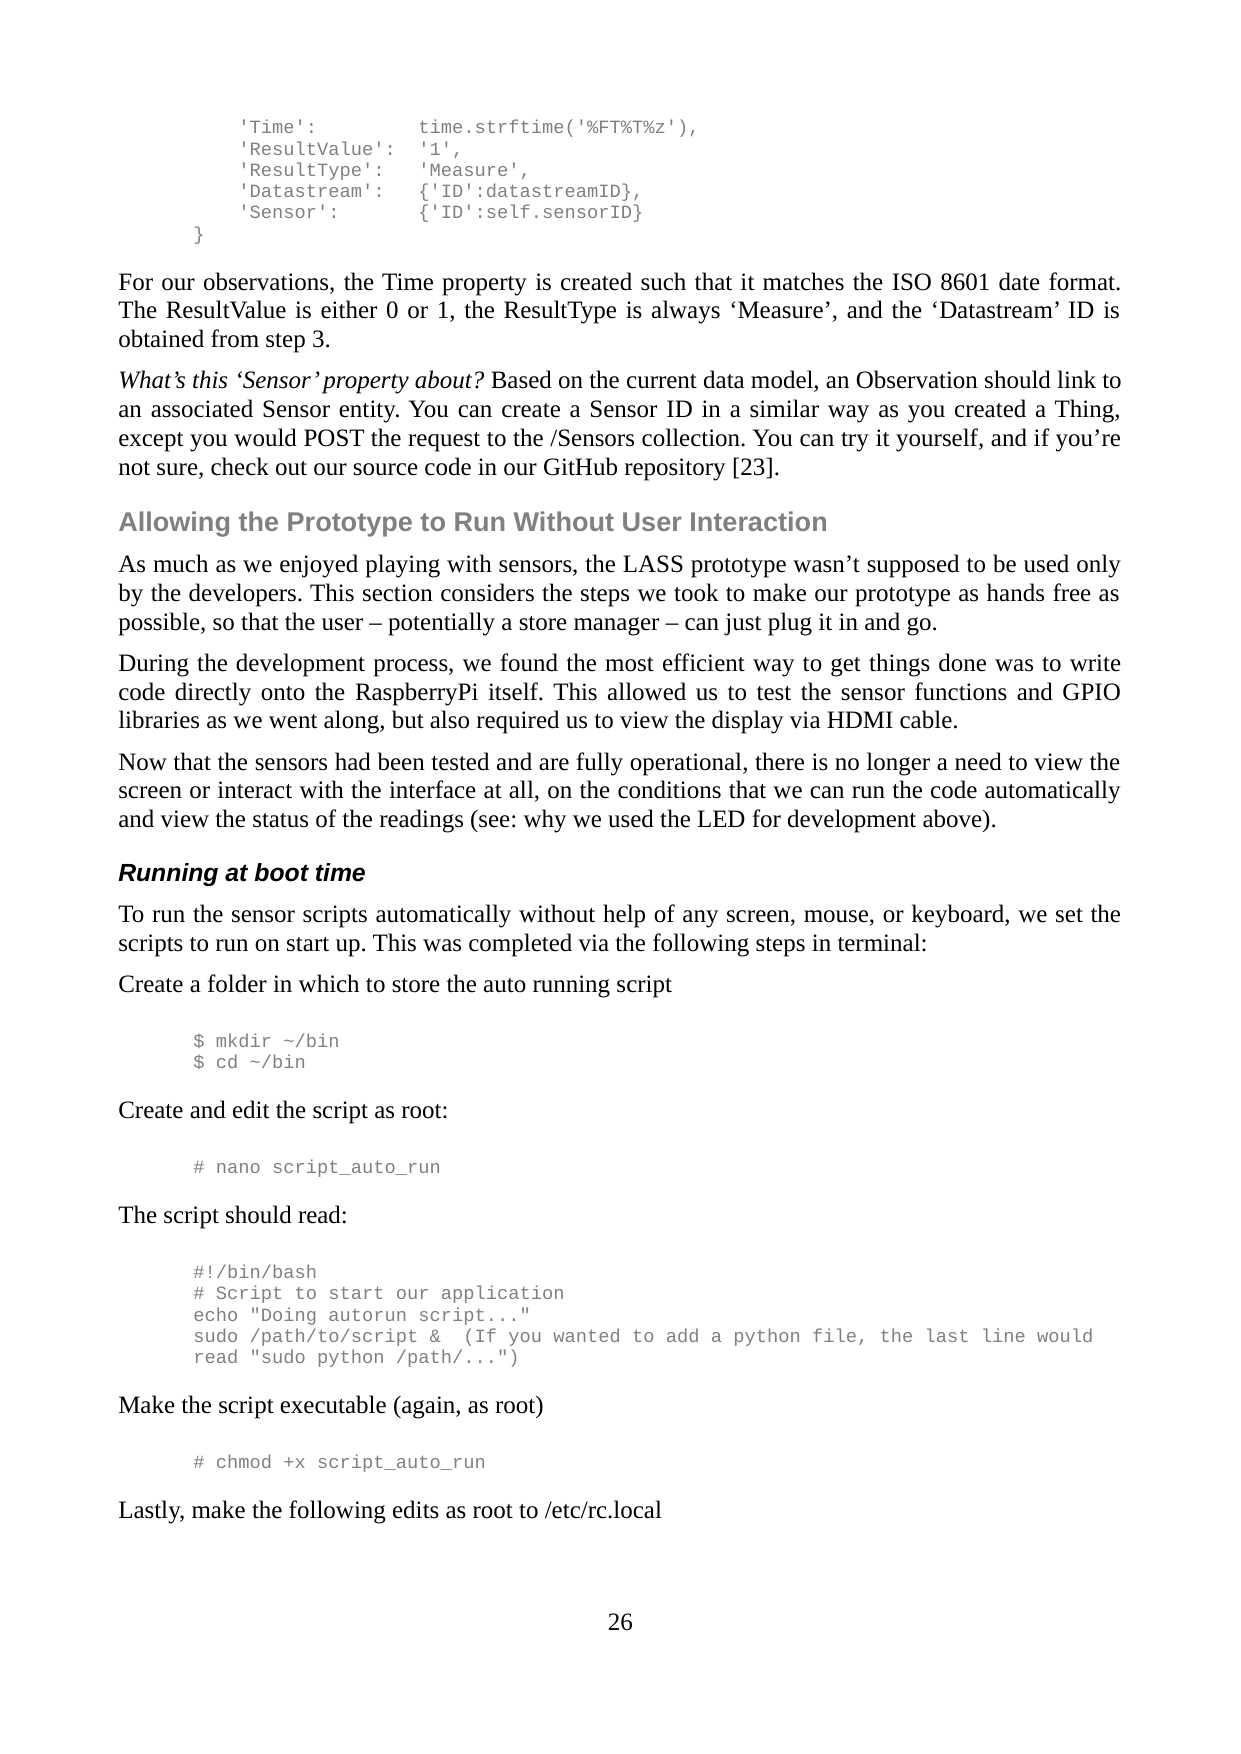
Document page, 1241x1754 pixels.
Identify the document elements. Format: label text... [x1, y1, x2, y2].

text For our observations, the Time property is created such that it matches the ISO 8601 date format. The ResultValue is either 0 or 1, the ResultType is always ‘Measure’, and the ‘Datastream’ ID is obtained from step 3. [118, 267, 1122, 353]
text 'Time': time.strftime('%FT%T%z'), [193, 118, 1122, 139]
text Now that the sensors had been tested and are fully operational, there is no longer a need to view the screen or interact with the interface at all, on the conditions that we can run the code automatically and view the status of the readings (see: why we used the LED for development above). [118, 747, 1122, 833]
text $ cd ~/bin [193, 1053, 1122, 1074]
text As much as we enjoyed playing with sensors, the LASS prototype wasn’t supposed to be used only by the developers. This section considers the steps we took to make our prototype as hands free as possible, so that the user – potentially a store manager – can just plug it in and go. [118, 549, 1122, 636]
text # nano script_auto_run [193, 1158, 1122, 1179]
text } [193, 224, 1122, 246]
text 'ResultValue': '1', [193, 139, 1122, 161]
text 'Sensor': {'ID':self.sensorID} [193, 203, 1122, 224]
text Create a folder in which to store the auto running script [118, 969, 1122, 998]
text Create and edit the script as root: [118, 1095, 1122, 1124]
text # chmod +x script_auto_run [193, 1453, 1122, 1474]
text echo "Doing autorun script..." [193, 1305, 1122, 1327]
text sudo /path/to/script & (If you wanted to add a python file, the last line would read "sudo python /path/...") [193, 1327, 1122, 1369]
text Lastly, make the following edits as root to /etc/rc.local [118, 1495, 1122, 1524]
text Make the script executable (again, as root) [118, 1390, 1122, 1419]
text To run the sensor scripts automatically without help of any screen, mouse, or keyboard, we set the scripts to run on start up. This was completed via the following steps in terminal: [118, 899, 1122, 957]
text What’s this ‘Sensor’ property about? Based on the current data model, an Observation should link to an associated Sensor entity. You can create a Sensor ID in a similar way as you created a Thing, except you would POST the request to the /Sensors collection. You can try it yourself, and if you’re not sure, check out our source code in our GitHub repository [23]. [118, 366, 1122, 481]
text #!/bin/bash [193, 1263, 1122, 1284]
text # Script to start our application [193, 1284, 1122, 1305]
text $ mkdir ~/bin [193, 1032, 1122, 1053]
text 'ResultType': 'Measure', [193, 161, 1122, 182]
text The script should read: [118, 1200, 1122, 1229]
subtitle Allowing the Prototype to Run Without User Interaction [118, 506, 1122, 537]
subtitle Running at boot time [118, 858, 1122, 887]
text During the development process, we found the most efficient way to get things done was to write code directly onto the RaspberryPi itself. This allowed us to test the sensor functions and GPIO libraries as we went along, but also required us to view the display via HDMI cable. [118, 648, 1122, 734]
text 'Datastream': {'ID':datastreamID}, [193, 182, 1122, 203]
